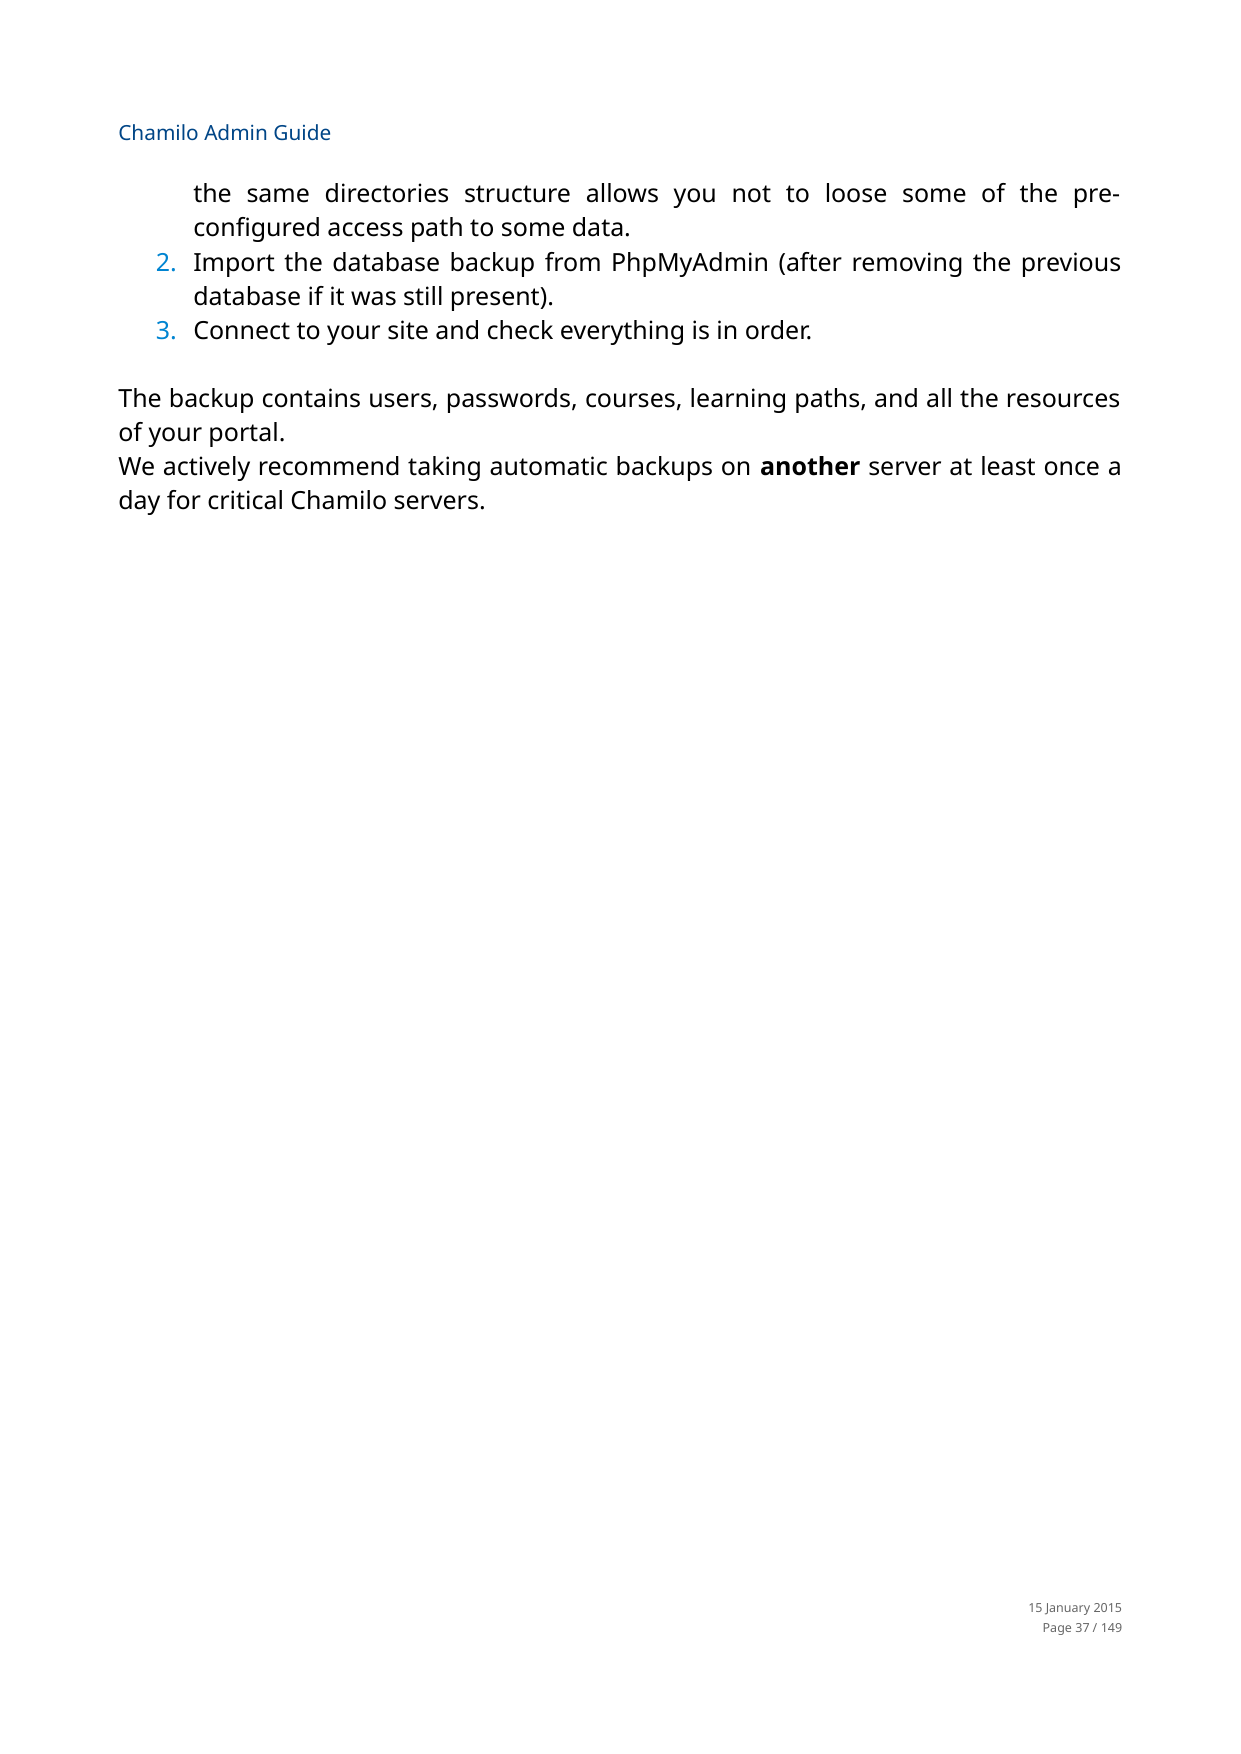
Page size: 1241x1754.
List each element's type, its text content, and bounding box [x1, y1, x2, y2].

list Import the database backup from PhpMyAdmin (after removing the previous database if it was still present). [156, 244, 1122, 312]
list the same directories structure allows you not to loose some of the pre-configured access path to some data. [156, 176, 1122, 244]
text We actively recommend taking automatic backups on another server at least once a day for critical Chamilo servers. [118, 448, 1122, 517]
text The backup contains users, passwords, courses, learning paths, and all the resources of your portal. [118, 380, 1122, 448]
list Connect to your site and check everything is in order. [156, 312, 1122, 346]
